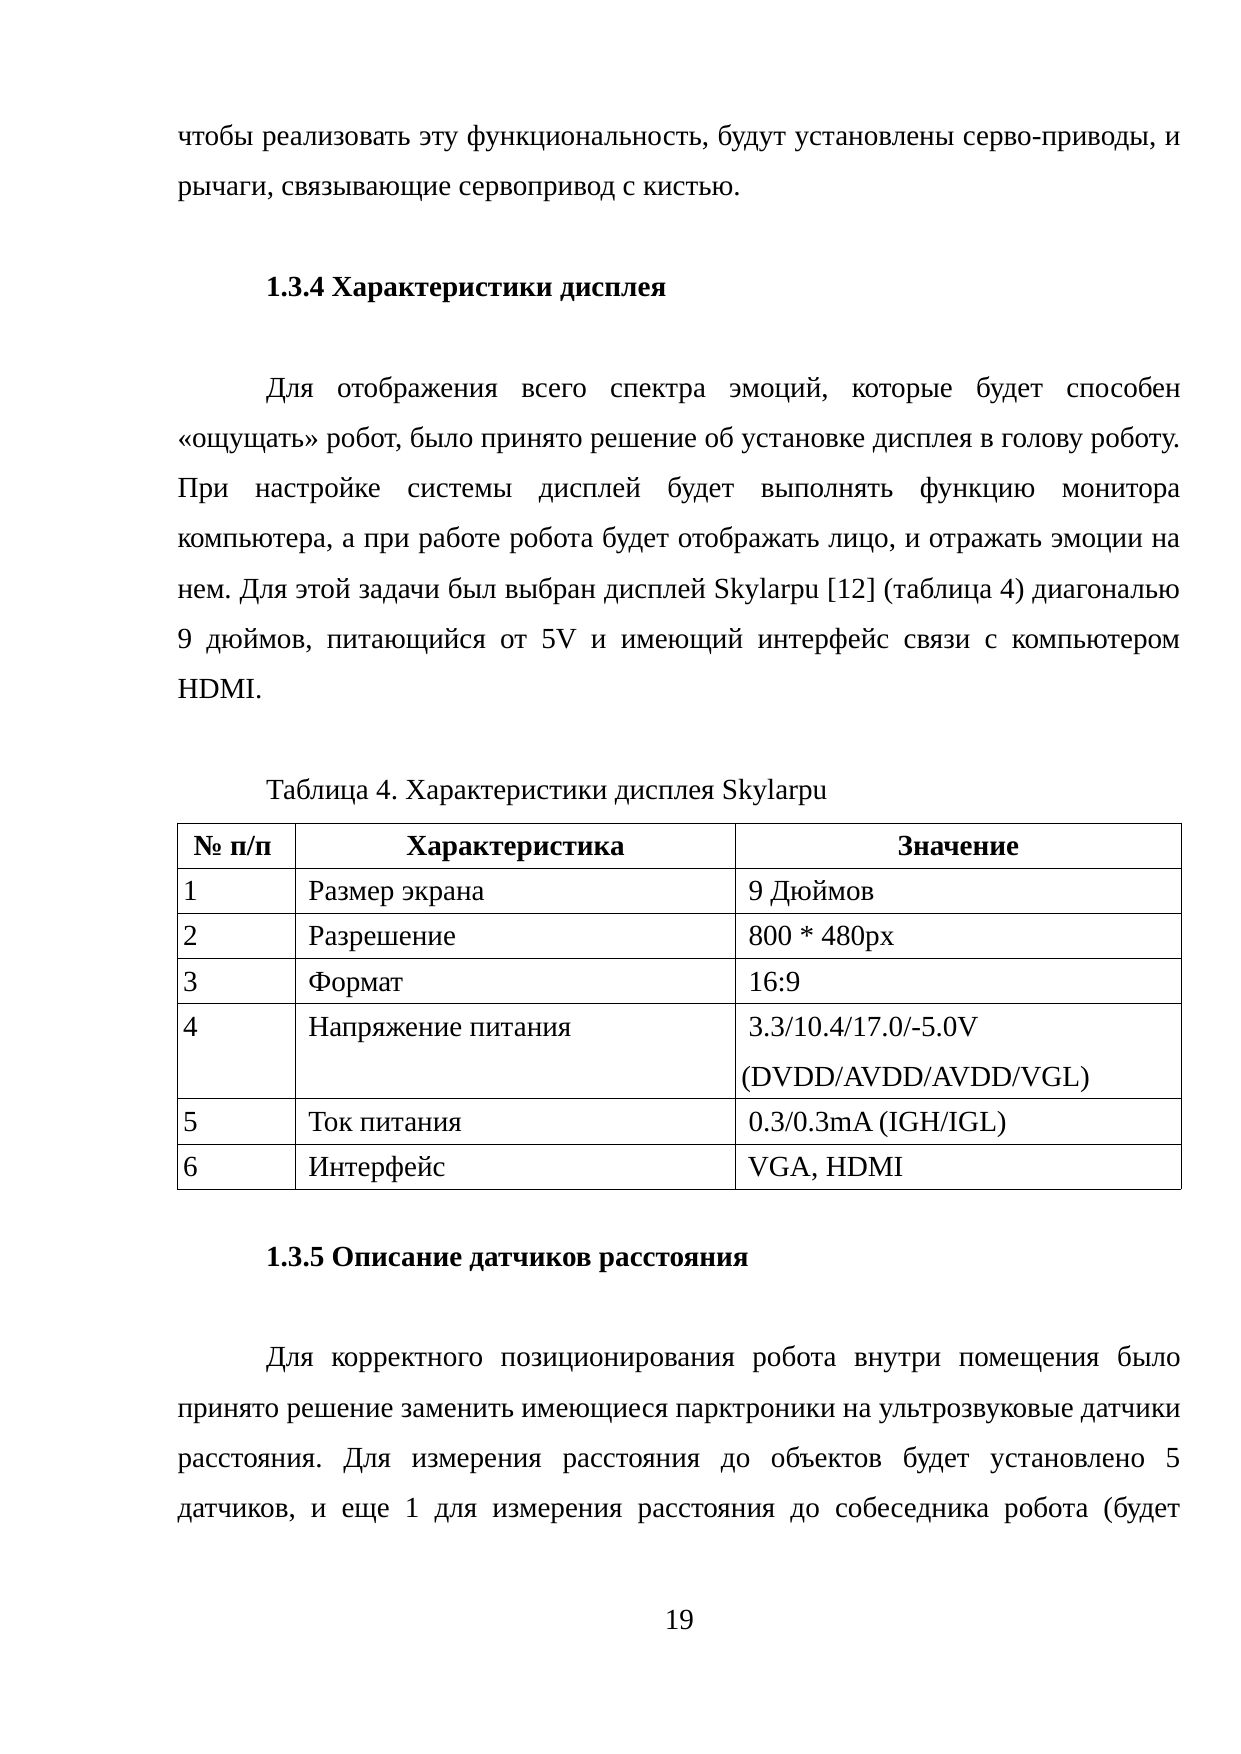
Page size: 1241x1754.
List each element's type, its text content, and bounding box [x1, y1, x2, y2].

text Таблица 4. Характеристики дисплея Skylarpu [177, 772, 1181, 806]
table_cell 5 [178, 1099, 295, 1143]
table_cell 800 * 480px [736, 914, 1181, 958]
table_cell 2 [178, 914, 295, 958]
table_cell 6 [178, 1145, 295, 1188]
table_cell 1 [178, 869, 295, 913]
table_cell 9 Дюймов [736, 869, 1181, 913]
table_cell Разрешение [296, 914, 735, 958]
text Для корректного позиционирования робота внутри помещения было принято решение заменить имеющиеся парктроники на ультрозвуковые датчики расстояния. Для измерения расстояния до объектов будет установлено 5 датчиков, и еще 1 для измерения расстояния до собеседника робота (будет [177, 1339, 1181, 1524]
table_cell 16:9 [736, 959, 1181, 1003]
table_cell Интерфейс [296, 1145, 735, 1188]
table_header № п/п [178, 824, 295, 868]
text Для отображения всего спектра эмоций, которые будет способен «ощущать» робот, было принято решение об установке дисплея в голову роботу. При настройке системы дисплей будет выполнять функцию монитора компьютера, а при работе робота будет отображать лицо, и отражать эмоции на нем. Для этой задачи был выбран дисплей Skylarpu [12] (таблица 4) диагональю 9 дюймов, питающийся от 5V и имеющий интерфейс связи с компьютером HDMI. [177, 370, 1181, 705]
text чтобы реализовать эту функциональность, будут установлены серво-приводы, и рычаги, связывающие сервопривод с кистью. [177, 118, 1181, 202]
table_cell Формат [296, 959, 735, 1003]
table_header Характеристика [296, 824, 735, 868]
table_cell VGA, HDMI [736, 1145, 1181, 1188]
table_cell 0.3/0.3mA (IGH/IGL) [736, 1099, 1181, 1143]
table_cell Ток питания [296, 1099, 735, 1143]
subtitle 1.3.4 Характеристики дисплея [177, 269, 1181, 303]
table_cell Размер экрана [296, 869, 735, 913]
table_cell 4 [178, 1004, 295, 1098]
table_cell 3 [178, 959, 295, 1003]
table_header Значение [736, 824, 1181, 868]
subtitle 1.3.5 Описание датчиков расстояния [177, 1239, 1181, 1272]
table_cell 3.3/10.4/17.0/-5.0V (DVDD/AVDD/AVDD/VGL) [736, 1004, 1181, 1098]
table_cell Напряжение питания [296, 1004, 735, 1098]
